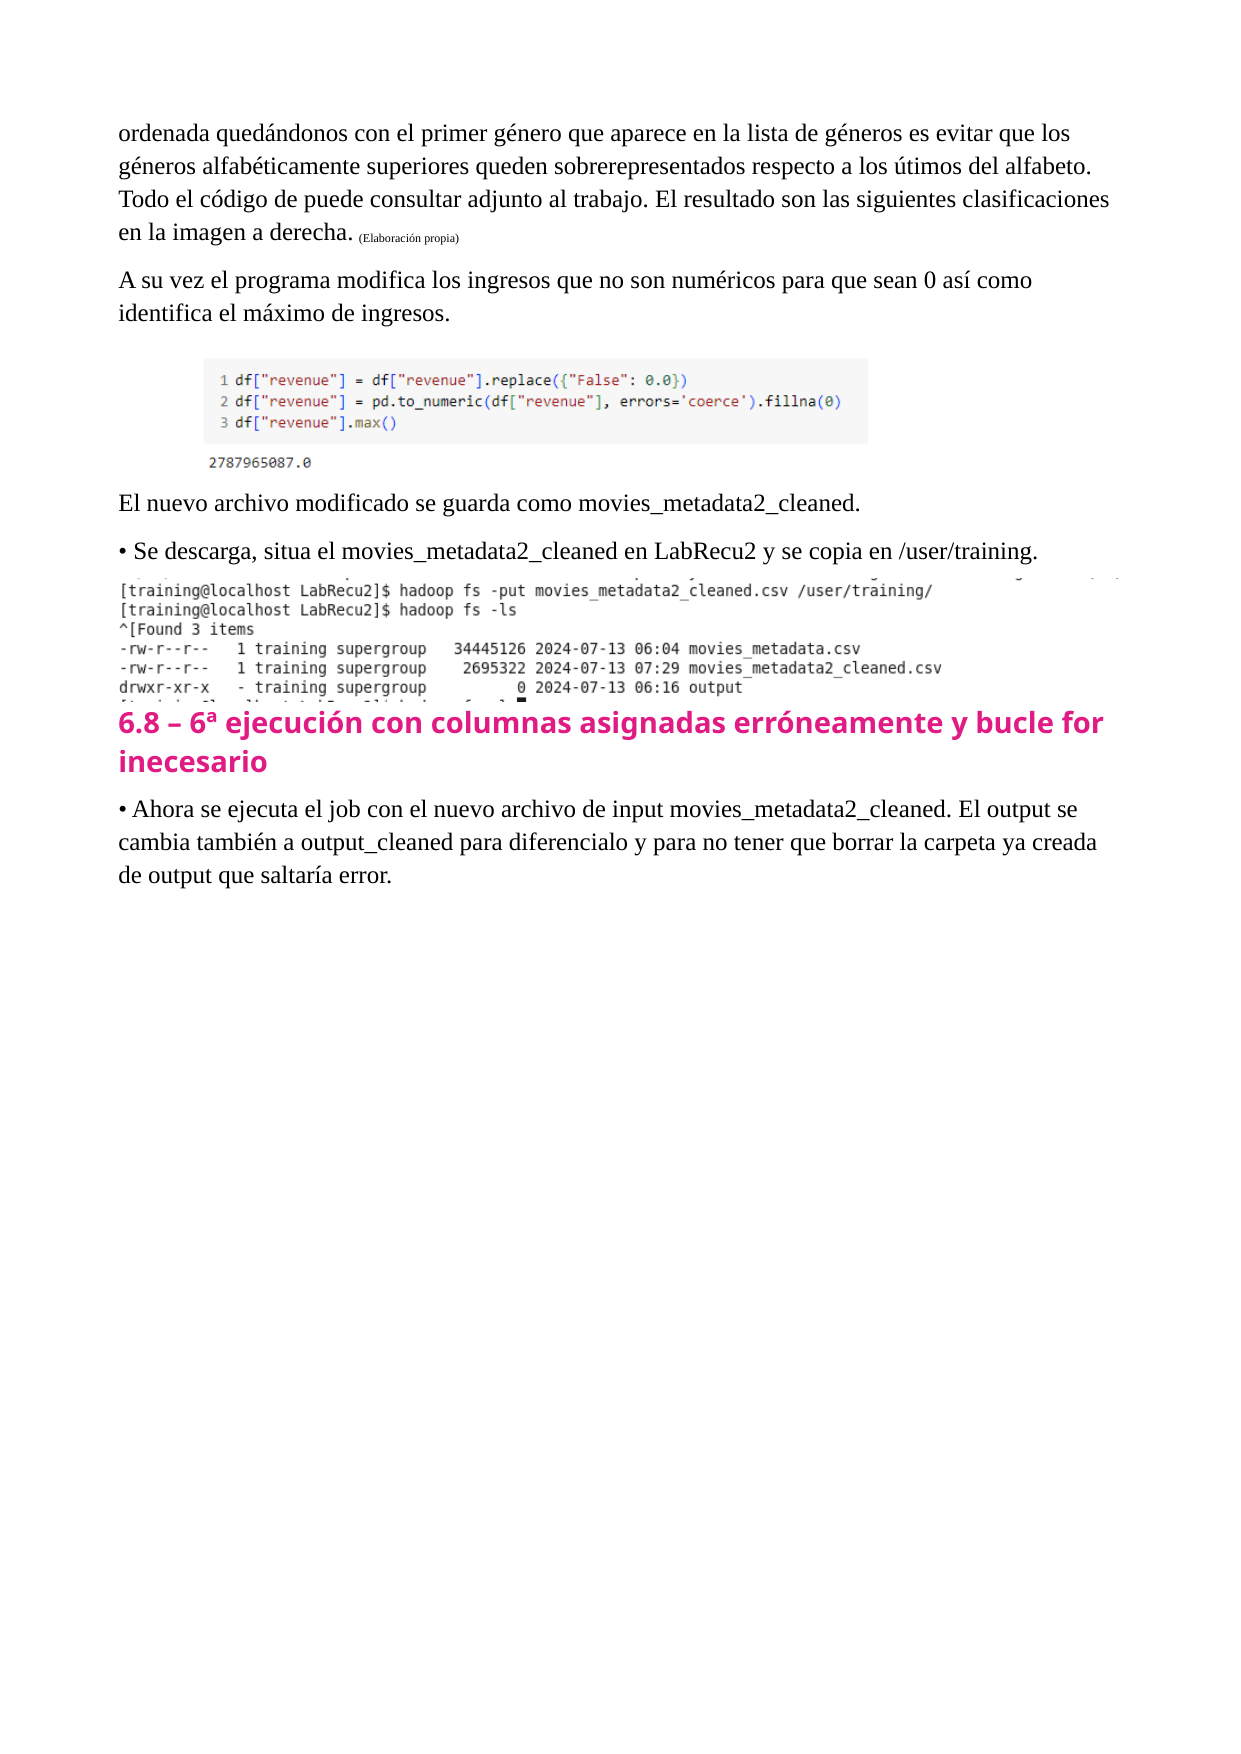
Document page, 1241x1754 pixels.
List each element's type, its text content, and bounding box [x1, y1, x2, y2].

text • Se descarga, situa el movies_metadata2_cleaned en LabRecu2 y se copia en /user/training. [118, 536, 1122, 564]
picture [118, 578, 1123, 702]
text A su vez el programa modifica los ingresos que no son numéricos para que sean 0 así como identifica el máximo de ingresos. [118, 265, 1122, 327]
text ordenada quedándonos con el primer género que aparece en la lista de géneros es evitar que los géneros alfabéticamente superiores queden sobrerepresentados respecto a los útimos del alfabeto. Todo el código de puede consultar adjunto al trabajo. El resultado son las siguientes clasificaciones en la imagen a derecha. (Elaboración propia) [118, 118, 1122, 246]
subtitle 6.8 – 6ª ejecución con columnas asignadas erróneamente y bucle for inecesario [118, 702, 1122, 781]
picture [203, 354, 868, 481]
text • Ahora se ejecuta el job con el nuevo archivo de input movies_metadata2_cleaned. El output se cambia también a output_cleaned para diferencialo y para no tener que borrar la carpeta ya creada de output que saltaría error. [118, 794, 1122, 889]
text El nuevo archivo modificado se guarda como movies_metadata2_cleaned. [118, 488, 1122, 517]
